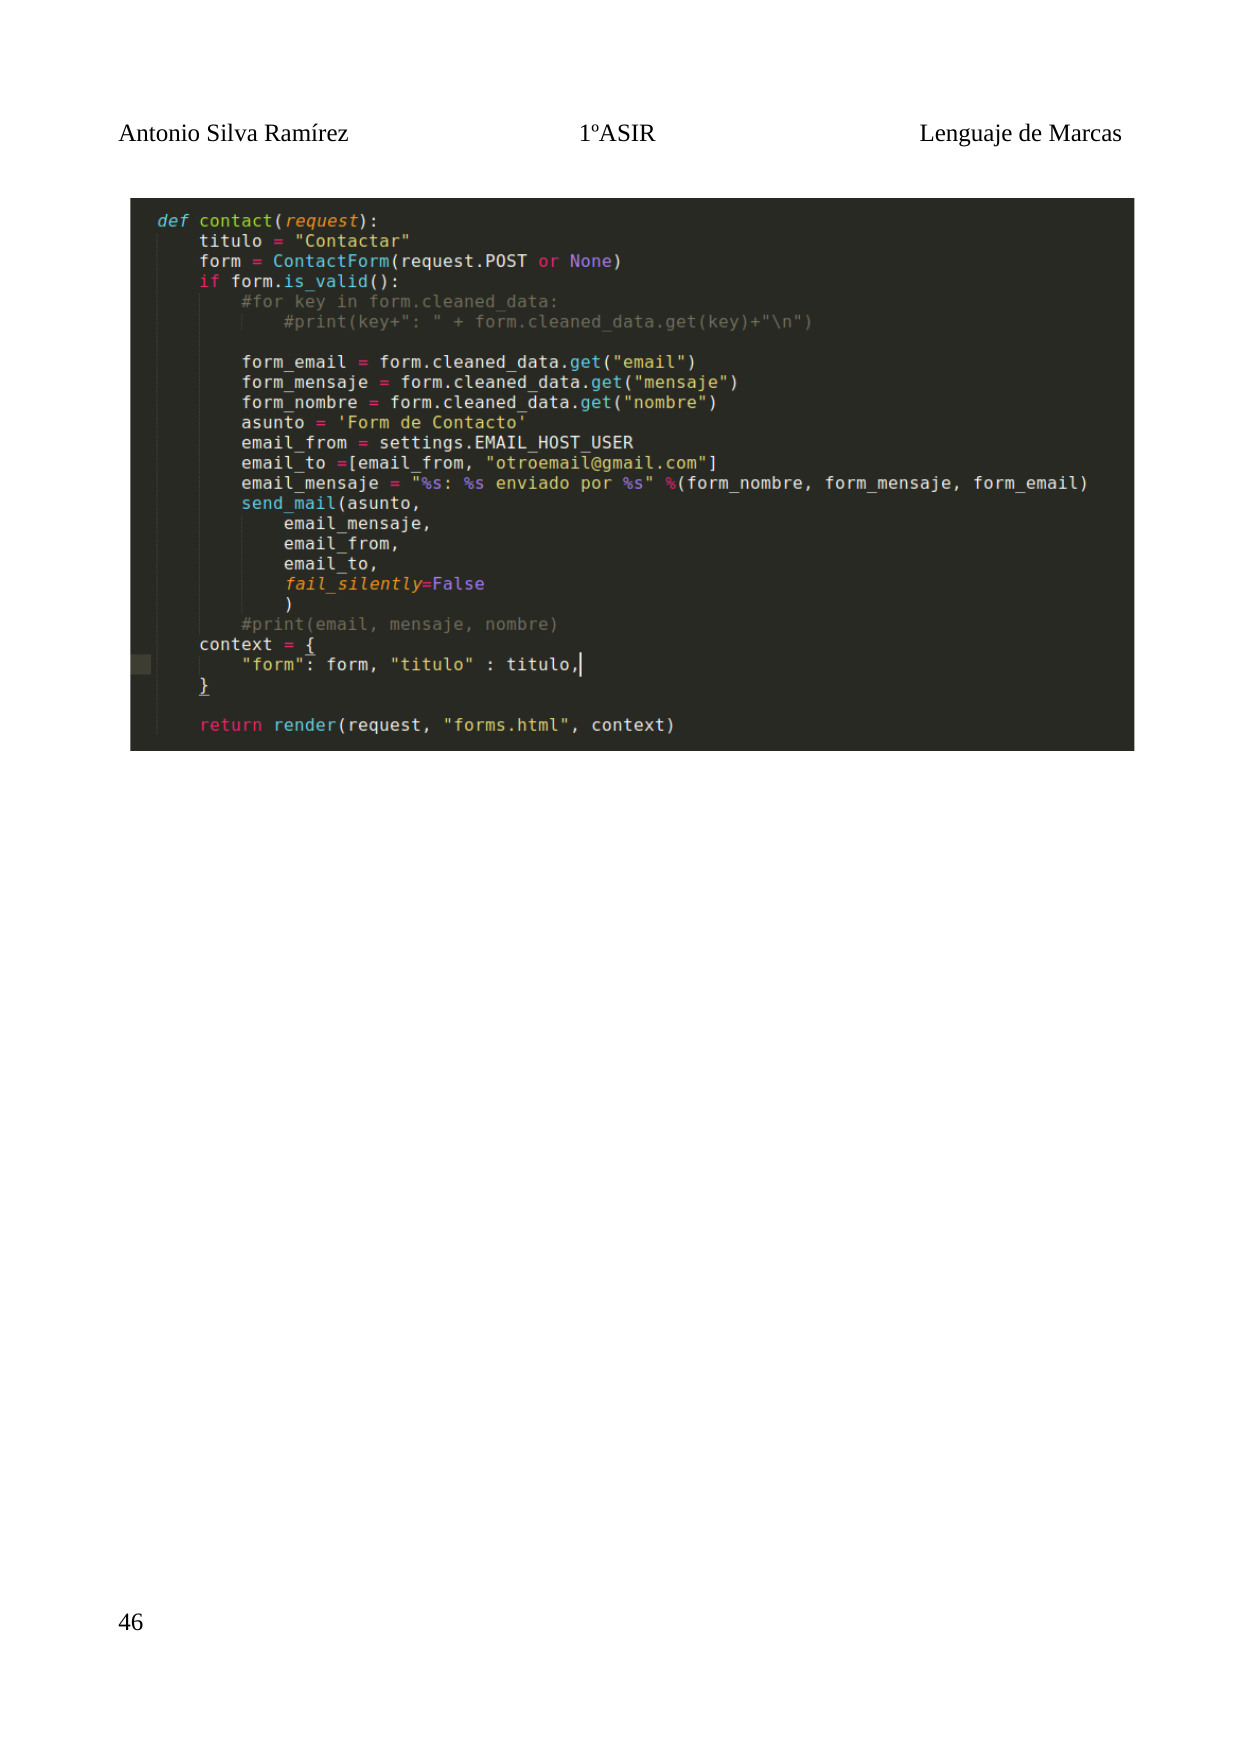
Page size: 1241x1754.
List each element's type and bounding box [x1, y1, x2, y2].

picture [130, 198, 1135, 751]
